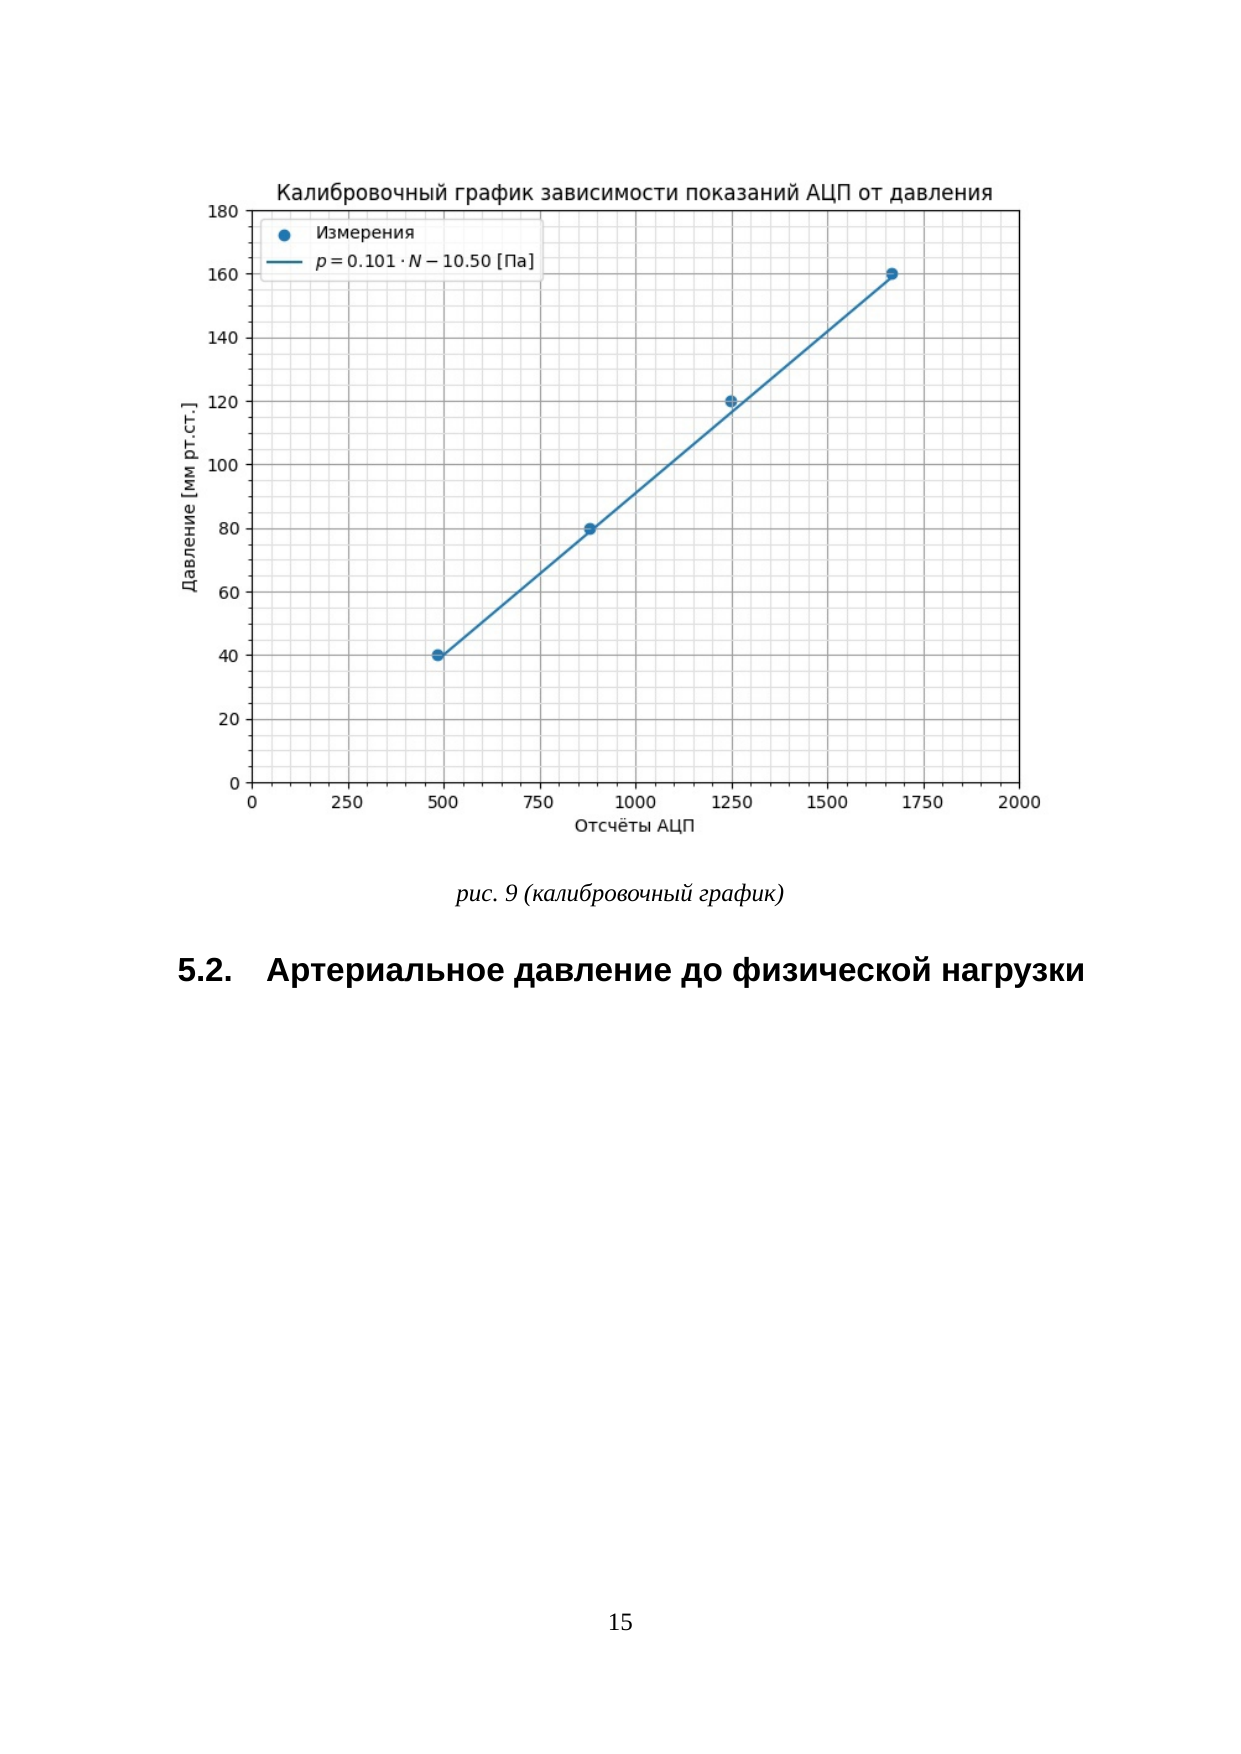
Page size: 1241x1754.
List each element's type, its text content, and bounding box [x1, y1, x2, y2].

subtitle Артериальное давление до физической нагрузки [118, 950, 1122, 989]
picture [128, 121, 1118, 864]
text рис. 9 (калибровочный график) [118, 118, 1122, 907]
